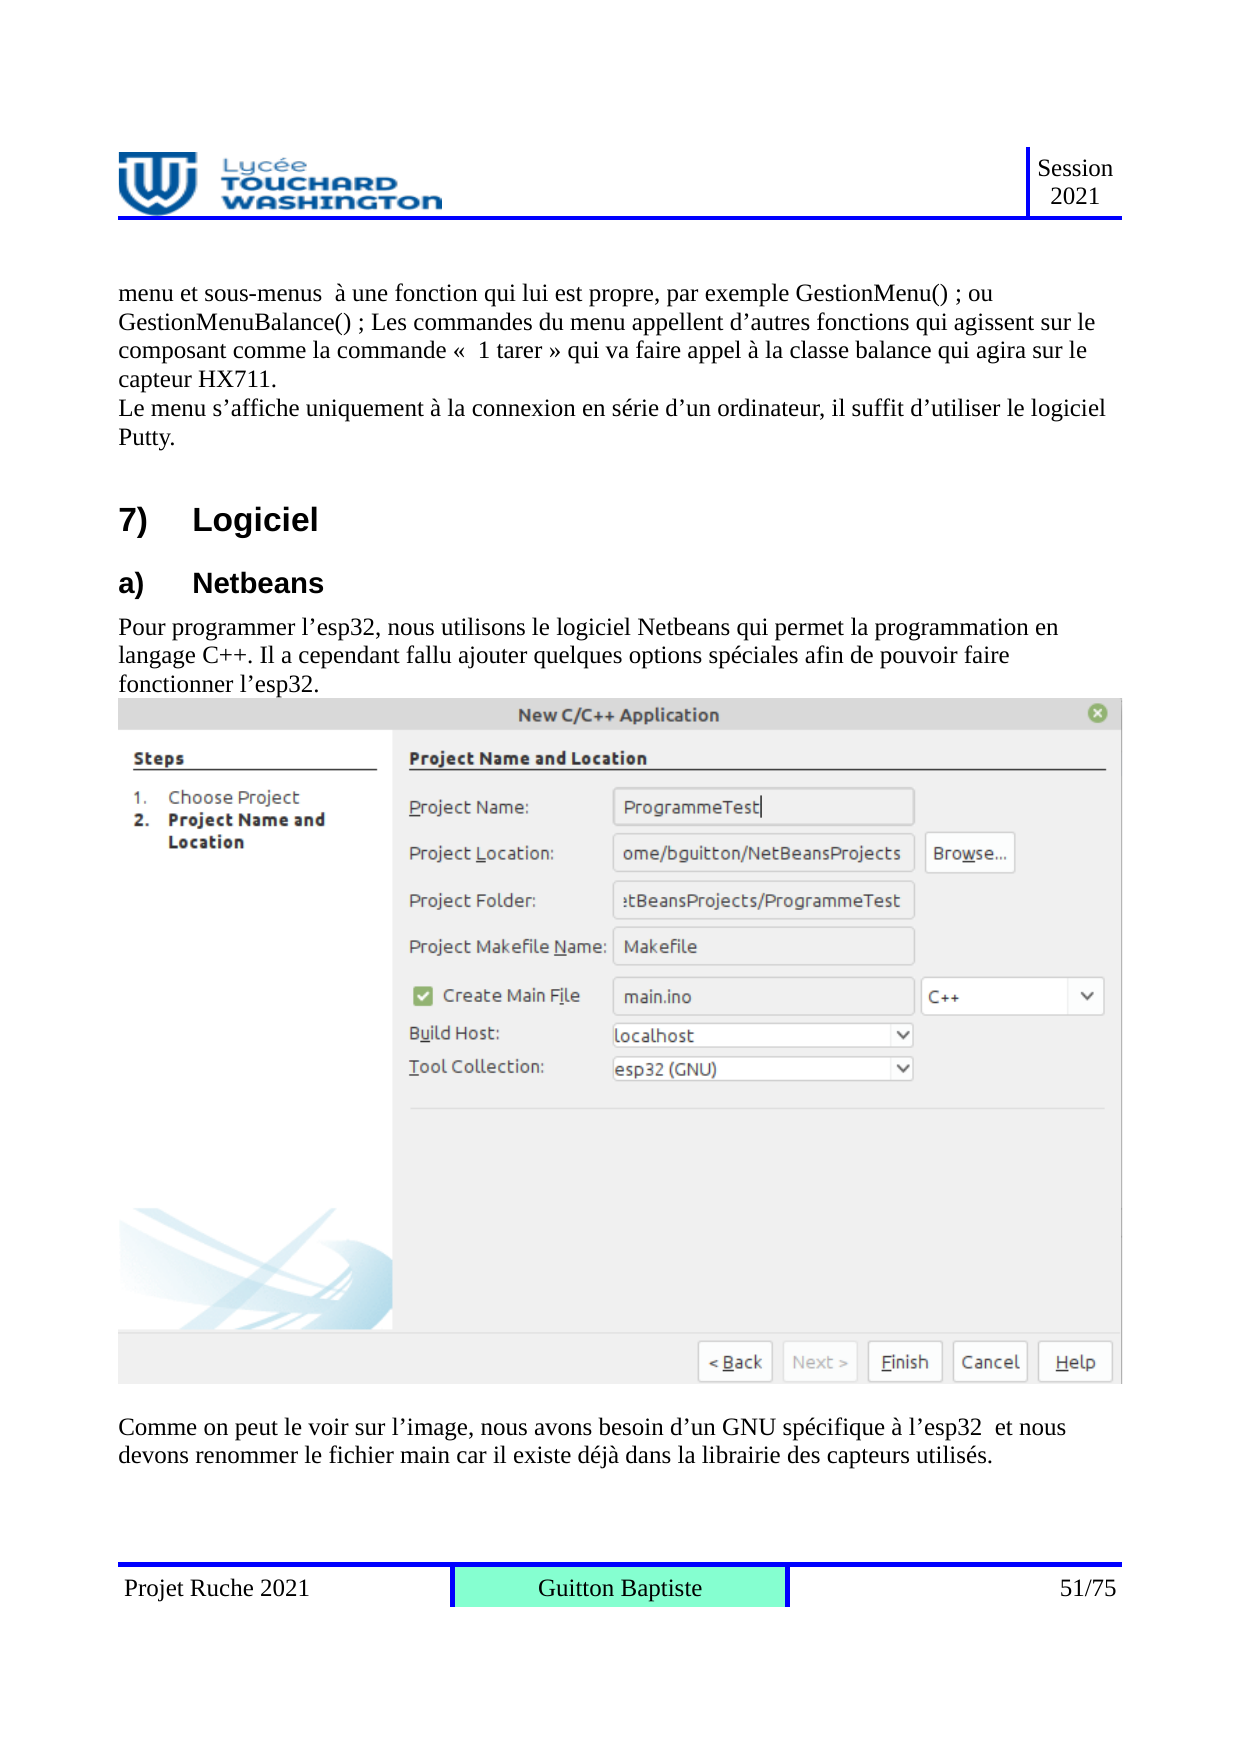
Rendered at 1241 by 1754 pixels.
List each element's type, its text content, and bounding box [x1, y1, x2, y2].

subtitle Netbeans [118, 566, 1122, 599]
text menu et sous-menus à une fonction qui lui est propre, par exemple GestionMenu() ; ou GestionMenuBalance() ; Les commandes du menu appellent d’autres fonctions qui agissent sur le composant comme la commande « 1 tarer » qui va faire appel à la classe balance qui agira sur le capteur HX711. [118, 278, 1122, 393]
text Le menu s’affiche uniquement à la connexion en série d’un ordinateur, il suffit d’utiliser le logiciel Putty. [118, 393, 1122, 450]
picture [118, 698, 1123, 1384]
subtitle Logiciel [118, 500, 1122, 538]
text Pour programmer l’esp32, nous utilisons le logiciel Netbeans qui permet la programmation en langage C++. Il a cependant fallu ajouter quelques options spéciales afin de pouvoir faire fonctionner l’esp32. [118, 612, 1122, 698]
text Comme on peut le voir sur l’image, nous avons besoin d’un GNU spécifique à l’esp32 et nous devons renommer le fichier main car il existe déjà dans la librairie des capteurs utilisés. [118, 1412, 1122, 1469]
picture [118, 152, 442, 216]
